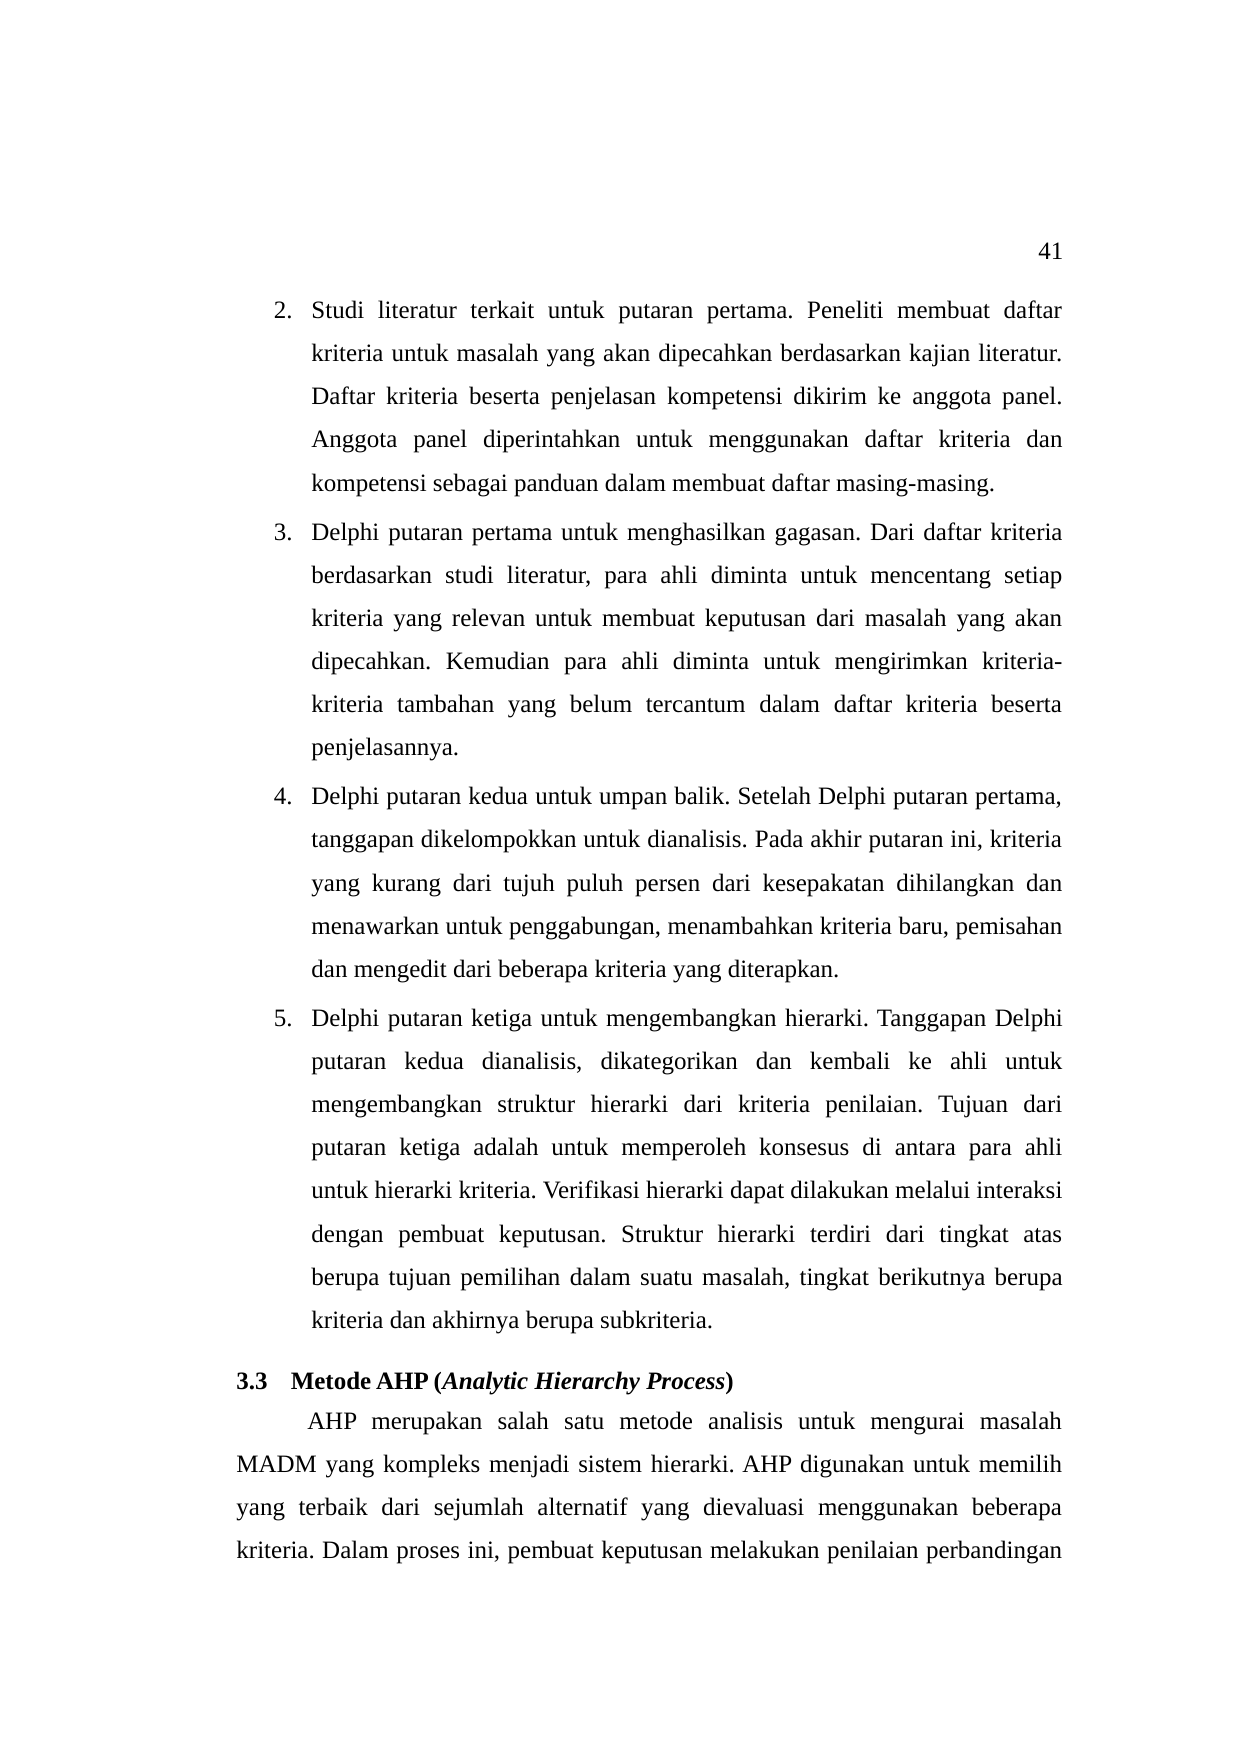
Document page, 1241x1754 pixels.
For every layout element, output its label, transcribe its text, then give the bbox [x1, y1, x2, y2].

subtitle Metode AHP (Analytic Hierarchy Process) [236, 1366, 1063, 1394]
text AHP merupakan salah satu metode analisis untuk mengurai masalah MADM yang kompleks menjadi sistem hierarki. AHP digunakan untuk memilih yang terbaik dari sejumlah alternatif yang dievaluasi menggunakan beberapa kriteria. Dalam proses ini, pembuat keputusan melakukan penilaian perbandingan [236, 1406, 1063, 1564]
list Delphi putaran kedua untuk umpan balik. Setelah Delphi putaran pertama, tanggapan dikelompokkan untuk dianalisis. Pada akhir putaran ini, kriteria yang kurang dari tujuh puluh persen dari kesepakatan dihilangkan dan menawarkan untuk penggabungan, menambahkan kriteria baru, pemisahan dan mengedit dari beberapa kriteria yang diterapkan. [274, 781, 1063, 983]
list Studi literatur terkait untuk putaran pertama. Peneliti membuat daftar kriteria untuk masalah yang akan dipecahkan berdasarkan kajian literatur. Daftar kriteria beserta penjelasan kompetensi dikirim ke anggota panel. Anggota panel diperintahkan untuk menggunakan daftar kriteria dan kompetensi sebagai panduan dalam membuat daftar masing-masing. [274, 295, 1063, 496]
list Delphi putaran ketiga untuk mengembangkan hierarki. Tanggapan Delphi putaran kedua dianalisis, dikategorikan dan kembali ke ahli untuk mengembangkan struktur hierarki dari kriteria penilaian. Tujuan dari putaran ketiga adalah untuk memperoleh konsesus di antara para ahli untuk hierarki kriteria. Verifikasi hierarki dapat dilakukan melalui interaksi dengan pembuat keputusan. Struktur hierarki terdiri dari tingkat atas berupa tujuan pemilihan dalam suatu masalah, tingkat berikutnya berupa kriteria dan akhirnya berupa subkriteria. [274, 1003, 1063, 1334]
list Delphi putaran pertama untuk menghasilkan gagasan. Dari daftar kriteria berdasarkan studi literatur, para ahli diminta untuk mencentang setiap kriteria yang relevan untuk membuat keputusan dari masalah yang akan dipecahkan. Kemudian para ahli diminta untuk mengirimkan kriteria-kriteria tambahan yang belum tercantum dalam daftar kriteria beserta penjelasannya. [274, 517, 1063, 761]
